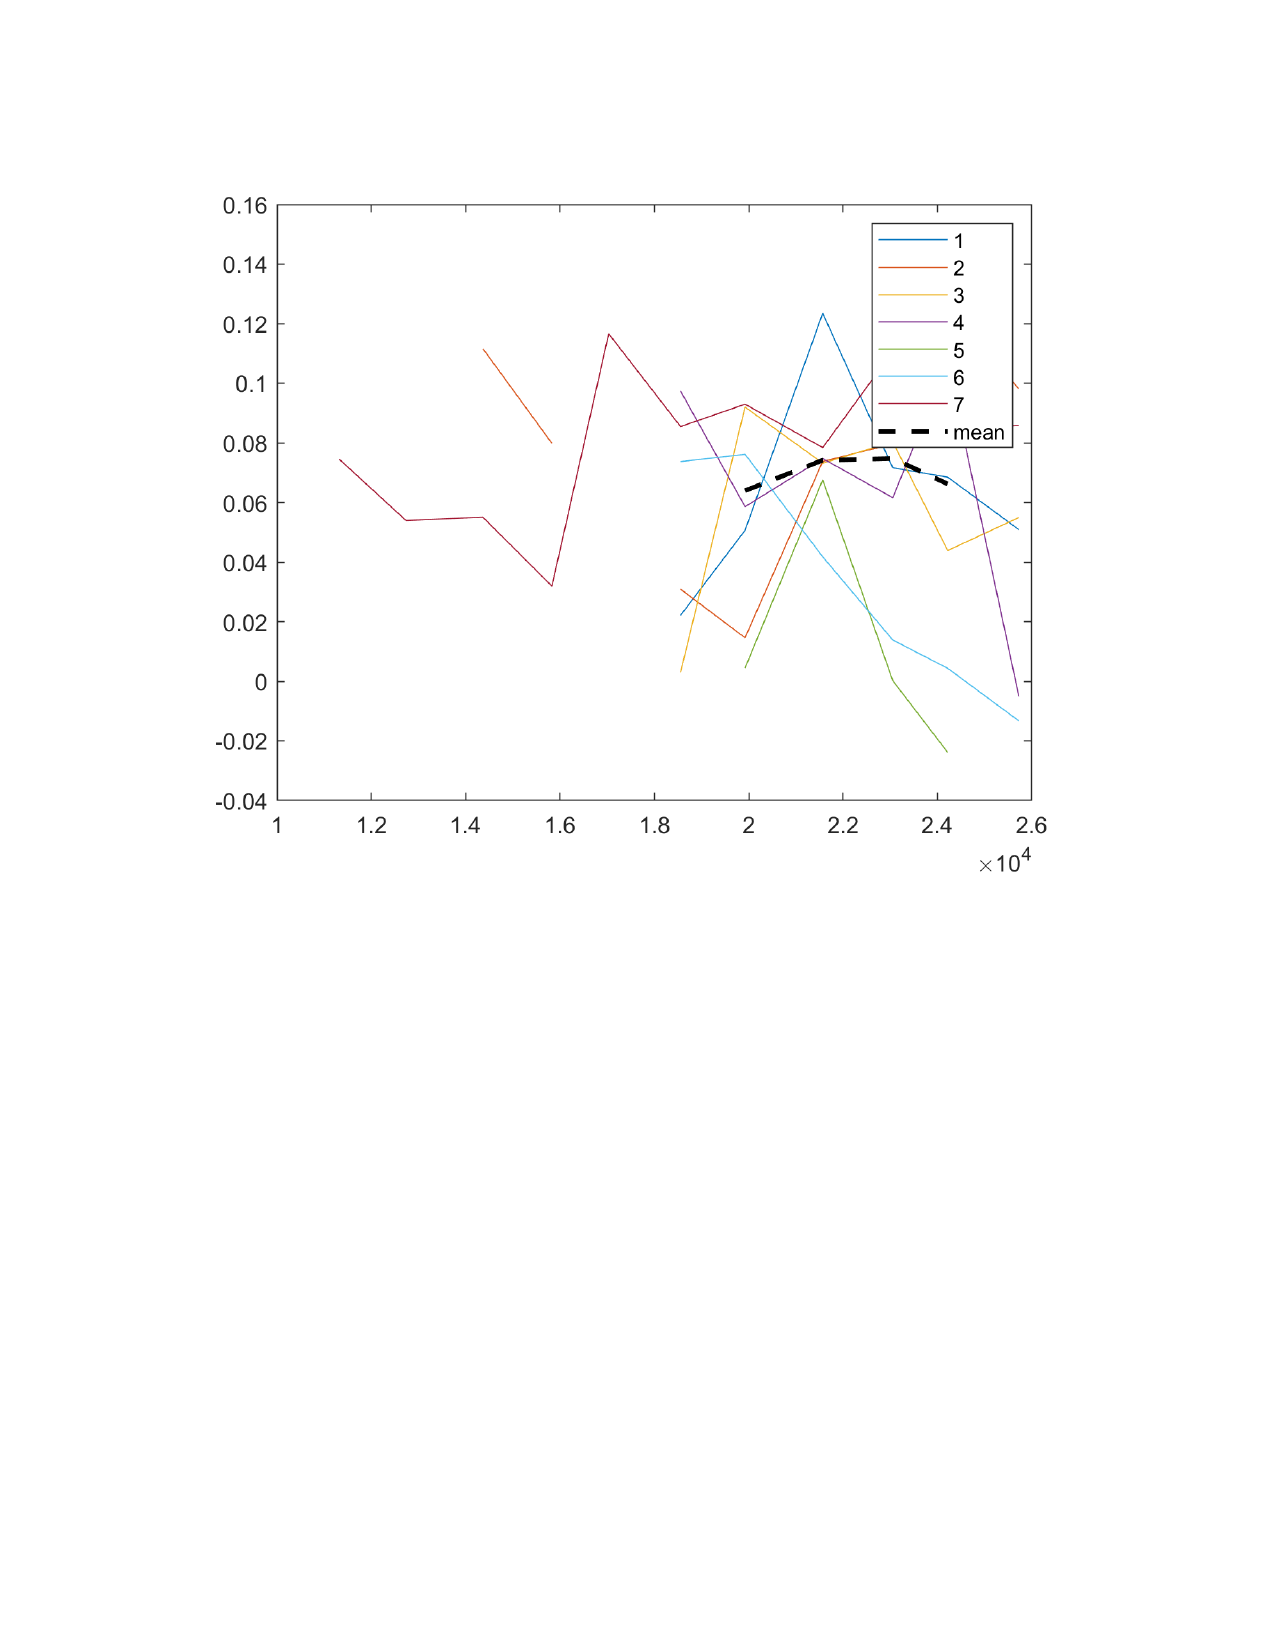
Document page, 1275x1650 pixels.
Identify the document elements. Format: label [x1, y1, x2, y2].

picture [150, 150, 1124, 881]
